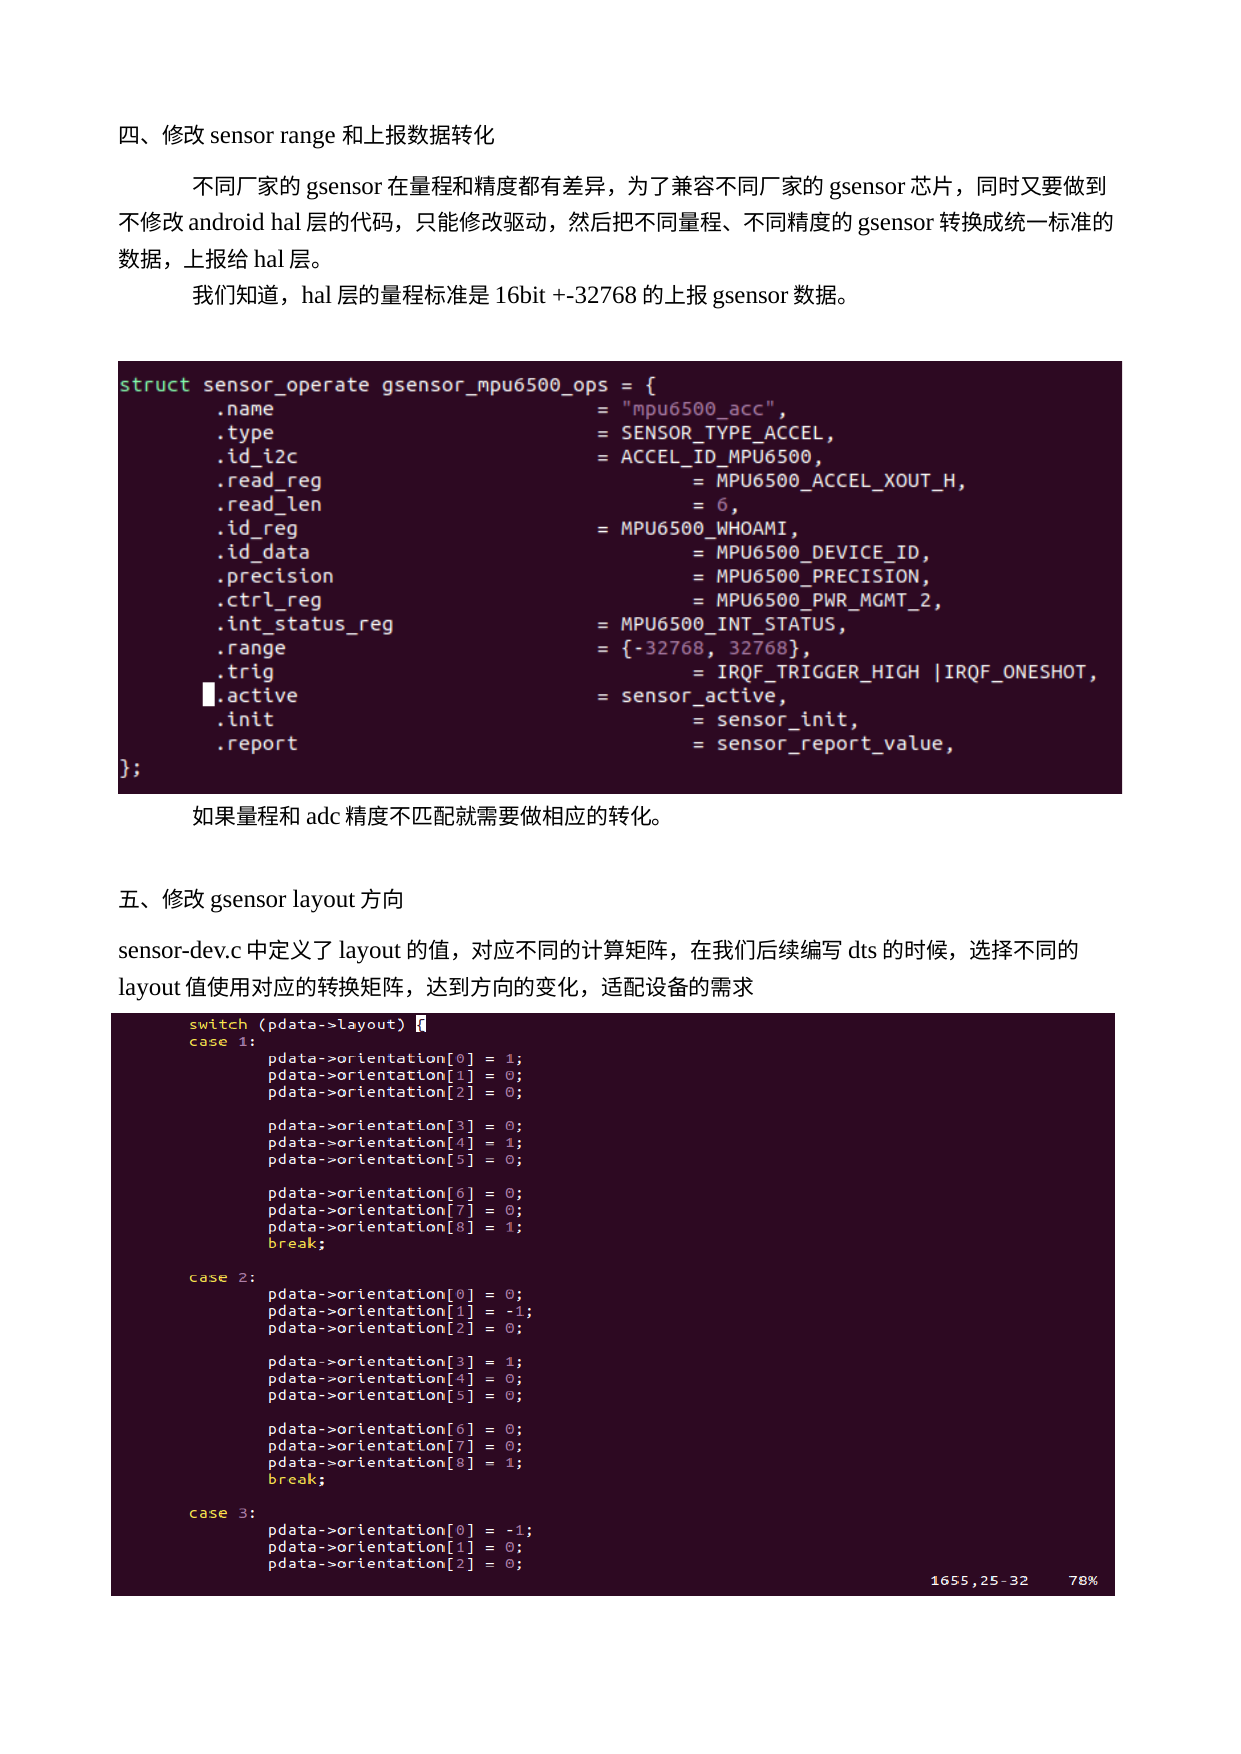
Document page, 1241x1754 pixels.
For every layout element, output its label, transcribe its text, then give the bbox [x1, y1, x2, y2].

picture [118, 361, 1123, 794]
text sensor-dev.c中定义了layout的值，对应不同的计算矩阵，在我们后续编写dts的时候，选择不同的layout值使用对应的转换矩阵，达到方向的变化，适配设备的需求 [118, 933, 1122, 1001]
text 如果量程和adc精度不匹配就需要做相应的转化。 [118, 794, 1122, 863]
picture [111, 1013, 1115, 1596]
text 不同厂家的gsensor在量程和精度都有差异，为了兼容不同厂家的gsensor芯片，同时又要做到不修改android hal层的代码，只能修改驱动，然后把不同量程、不同精度的gsensor转换成统一标准的数据，上报给hal层。 我们知道，hal层的量程标准是16bit +-32768的上报gsensor数据。 [118, 169, 1122, 343]
text 四、修改sensor range 和上报数据转化 [118, 118, 1122, 150]
text 五、修改gsensor layout方向 [118, 882, 1122, 914]
